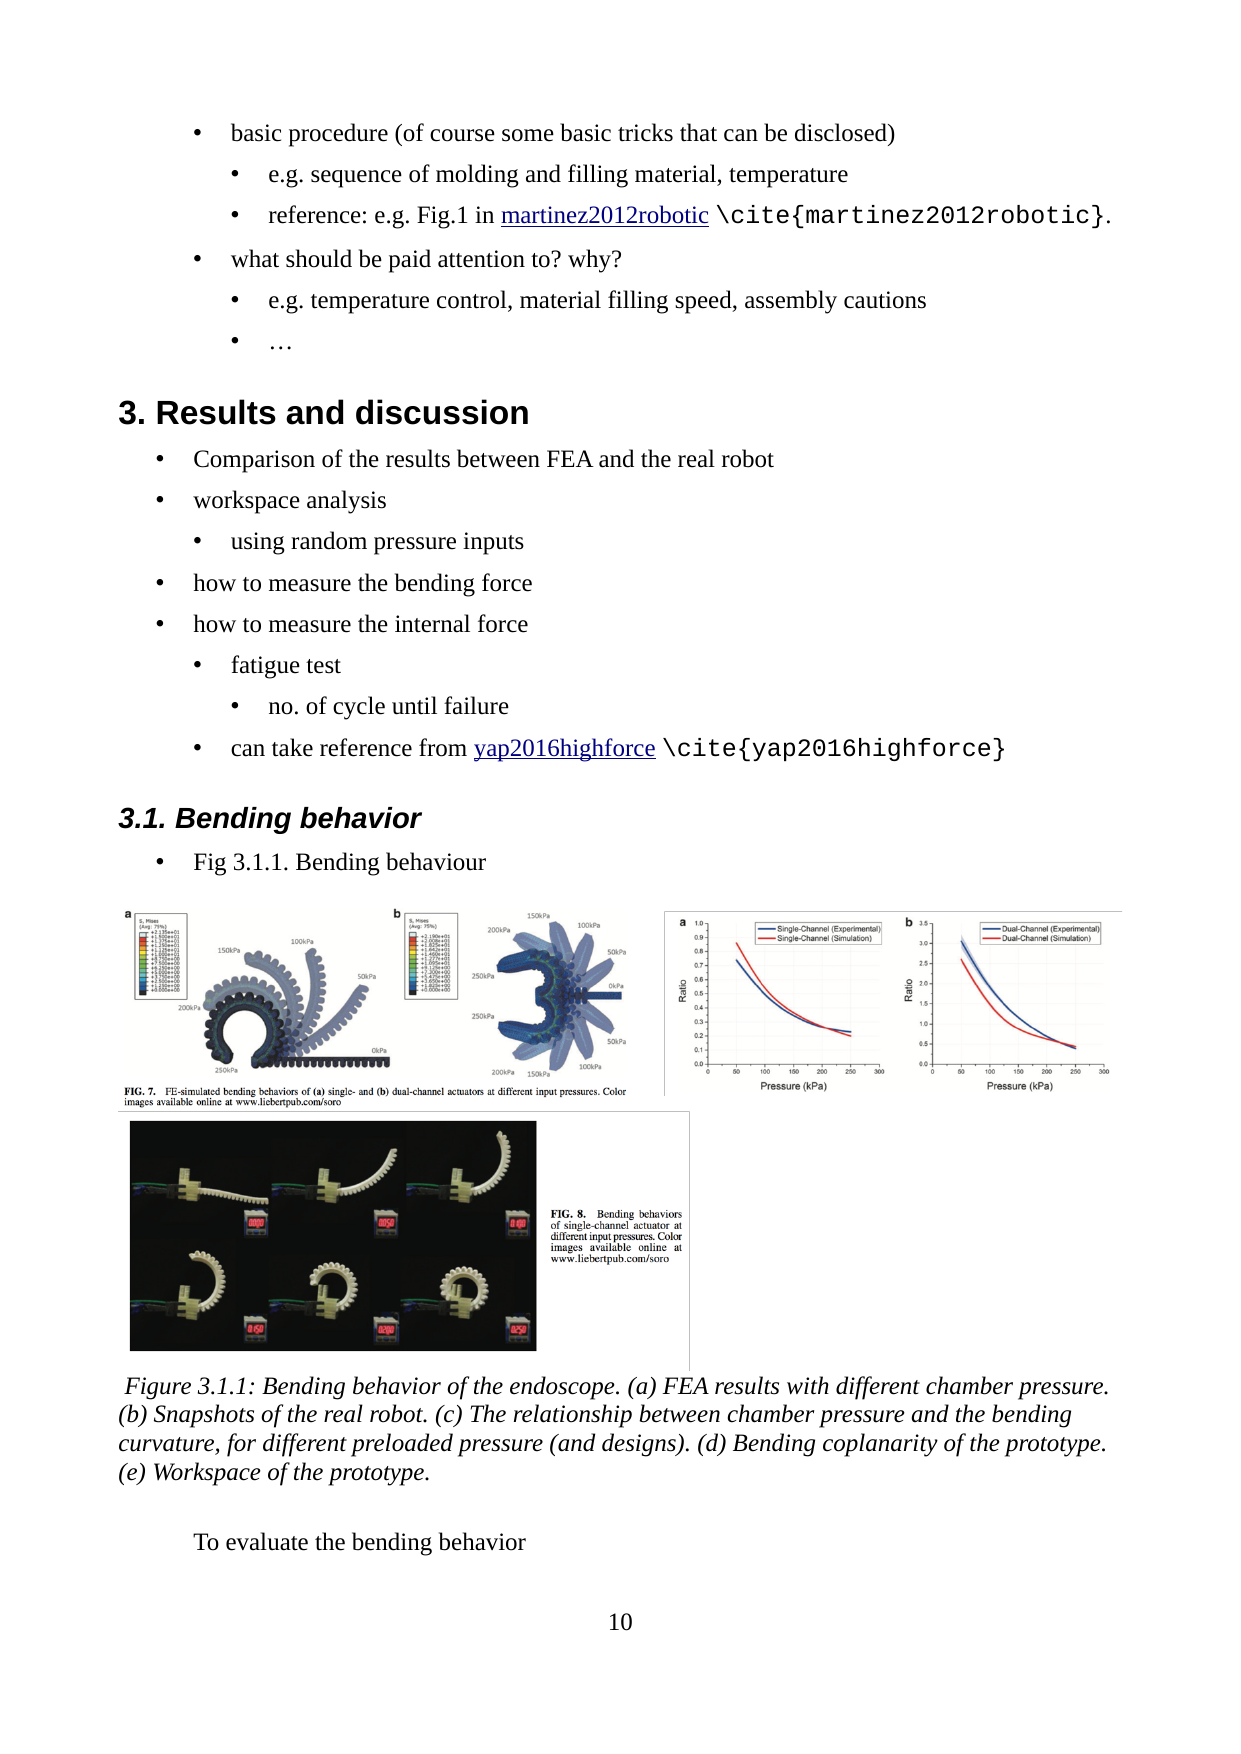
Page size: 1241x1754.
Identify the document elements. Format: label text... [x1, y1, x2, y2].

list no. of cycle until failure [231, 691, 1122, 720]
list what should be paid attention to? why? [193, 244, 1122, 273]
list workspace analysis [156, 485, 1122, 514]
list how to measure the bending force [156, 568, 1122, 596]
list To evaluate the bending behavior [156, 1527, 1122, 1556]
subtitle Results and discussion [118, 393, 1122, 431]
list using random pressure inputs [193, 526, 1122, 555]
list Fig 3.1.1. Bending behaviour [156, 847, 1122, 876]
list fatigue test [193, 650, 1122, 679]
list basic procedure (of course some basic tricks that can be disclosed) [193, 118, 1122, 147]
list e.g. temperature control, material filling speed, assembly cautions [231, 285, 1122, 314]
subtitle Bending behavior [118, 801, 1122, 834]
list reference: e.g. Fig.1 in martinez2012robotic \cite{martinez2012robotic}. [231, 201, 1122, 231]
list can take reference from yap2016highforce \cite{yap2016highforce} [193, 733, 1122, 763]
list e.g. sequence of molding and filling material, temperature [231, 159, 1122, 188]
list … [231, 326, 1122, 355]
list how to measure the internal force [156, 609, 1122, 638]
list Comparison of the results between FEA and the real robot [156, 444, 1122, 473]
list Figure 3.1.1: Bending behavior of the endoscope. (a) FEA results with different chamber pressure. (b) Snapshots of the real robot. (c) The relationship between chamber pressure and the bending curvature, for different preloaded pressure (and designs). (d) Bending coplanarity of the prototype. (e) Workspace of the prototype. [118, 901, 1122, 1486]
